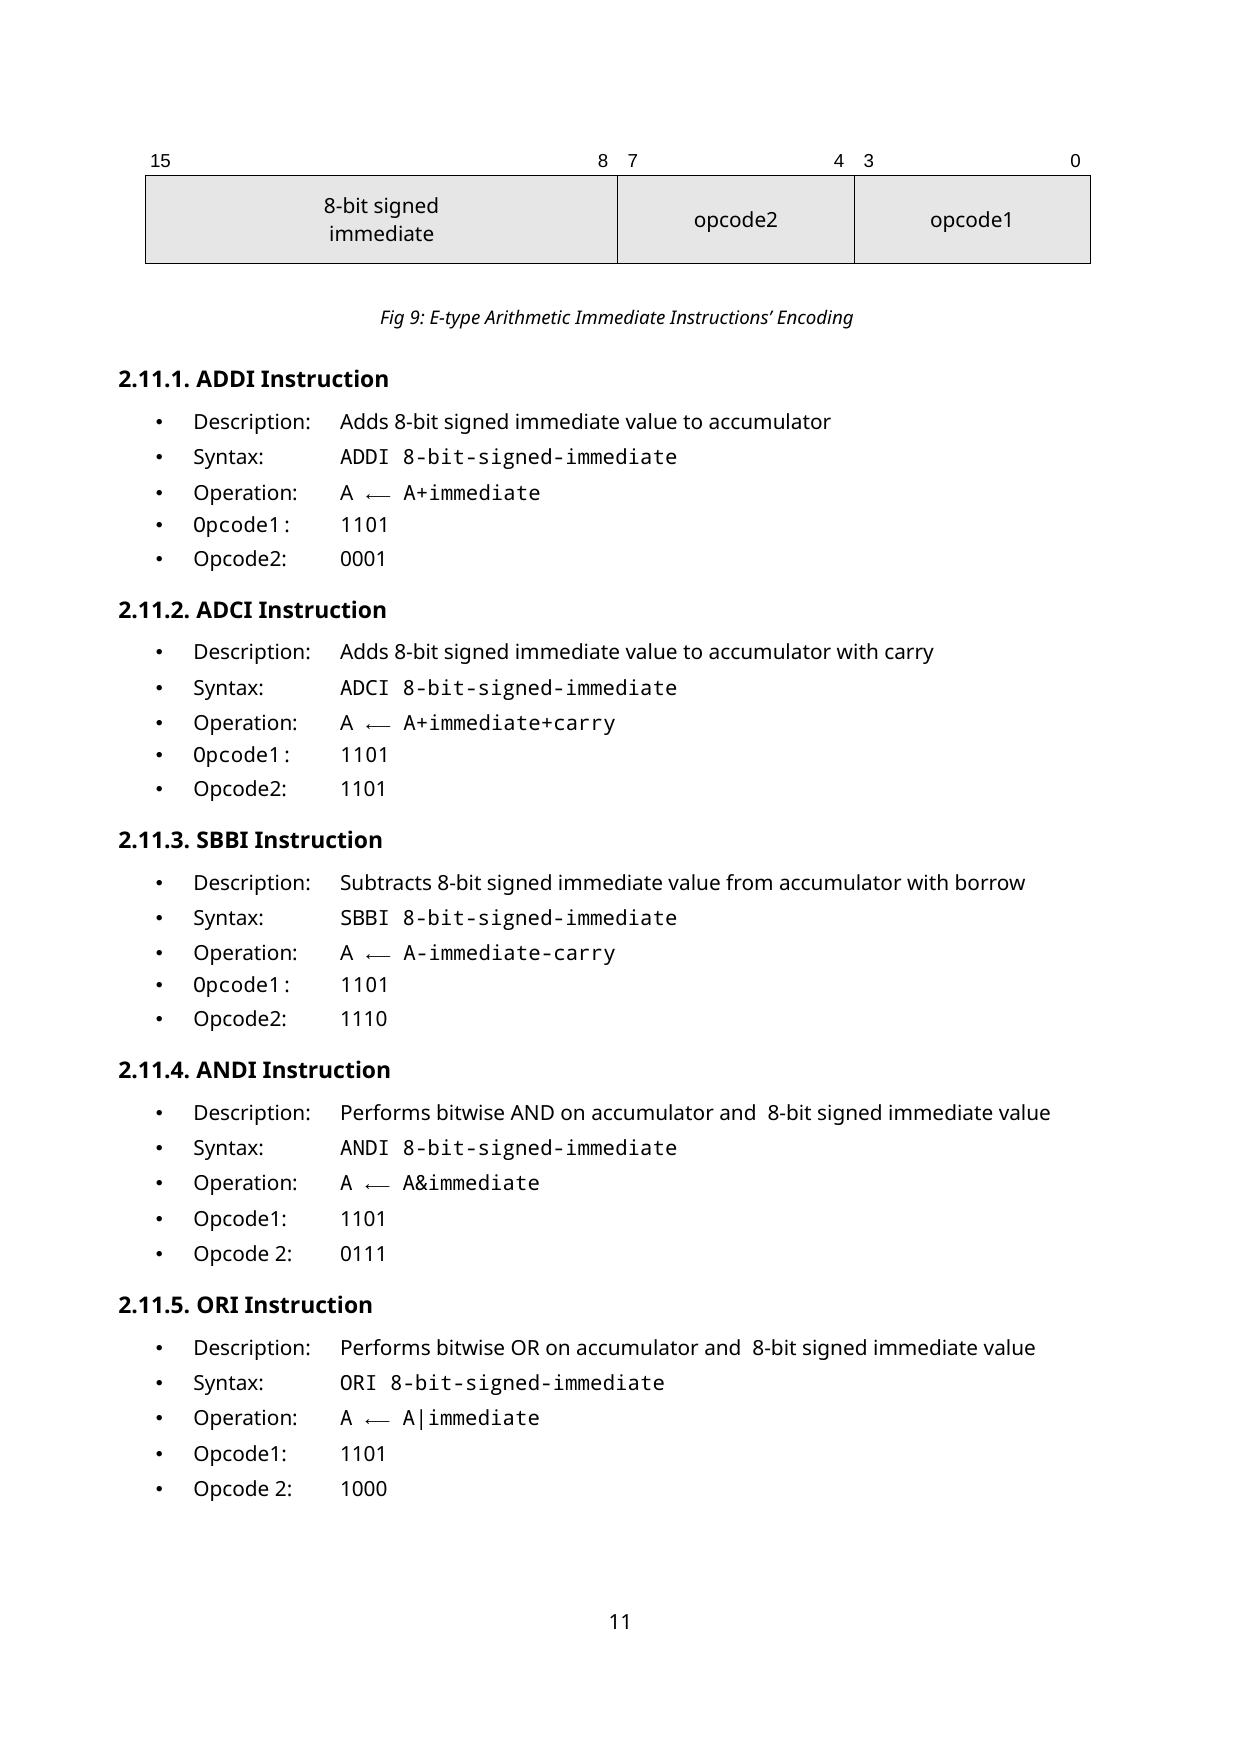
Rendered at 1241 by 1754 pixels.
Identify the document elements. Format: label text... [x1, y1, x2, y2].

subtitle ORI Instruction [118, 1289, 1122, 1320]
subtitle ANDI Instruction [118, 1054, 1122, 1085]
list Operation: A ⟵ A+immediate [156, 478, 1122, 506]
text Fig 9: E-type Arithmetic Immediate Instructions’ Encoding [145, 152, 1091, 175]
list Syntax: ANDI 8-bit-signed-immediate [156, 1133, 1122, 1162]
list Opcode1: 1101 [156, 1439, 1122, 1467]
list Description: Adds 8-bit signed immediate value to accumulator with carry [156, 637, 1122, 666]
list Opcode1: 1101 [156, 973, 1122, 998]
list Operation: A ⟵ A+immediate+carry [156, 708, 1122, 736]
list Description: Performs bitwise OR on accumulator and 8-bit signed immediate value [156, 1333, 1122, 1361]
subtitle ADCI Instruction [118, 593, 1122, 625]
text Fig 9: E-type Arithmetic Immediate Instructions’ Encoding [145, 264, 1091, 330]
list Operation: A ⟵ A|immediate [156, 1403, 1122, 1432]
list Opcode2: 1110 [156, 1004, 1122, 1033]
list Opcode1: 1101 [156, 1204, 1122, 1232]
list Opcode 2: 1000 [156, 1474, 1122, 1502]
list Description: Performs bitwise AND on accumulator and 8-bit signed immediate value [156, 1098, 1122, 1126]
list Operation: A ⟵ A&immediate [156, 1168, 1122, 1197]
list Opcode1: 1101 [156, 513, 1122, 537]
list Syntax: ADDI 8-bit-signed-immediate [156, 442, 1122, 471]
list Description: Adds 8-bit signed immediate value to accumulator [156, 407, 1122, 435]
list Opcode1: 1101 [156, 743, 1122, 768]
list Syntax: ORI 8-bit-signed-immediate [156, 1368, 1122, 1397]
list Opcode2: 0001 [156, 544, 1122, 572]
subtitle SBBI Instruction [118, 824, 1122, 855]
list Opcode 2: 0111 [156, 1239, 1122, 1268]
list Description: Subtracts 8-bit signed immediate value from accumulator with borrow [156, 868, 1122, 896]
list Syntax: SBBI 8-bit-signed-immediate [156, 903, 1122, 931]
list Syntax: ADCI 8-bit-signed-immediate [156, 673, 1122, 701]
subtitle ADDI Instruction [118, 116, 1122, 394]
list Opcode2: 1101 [156, 774, 1122, 802]
list Operation: A ⟵ A-immediate-carry [156, 938, 1122, 967]
